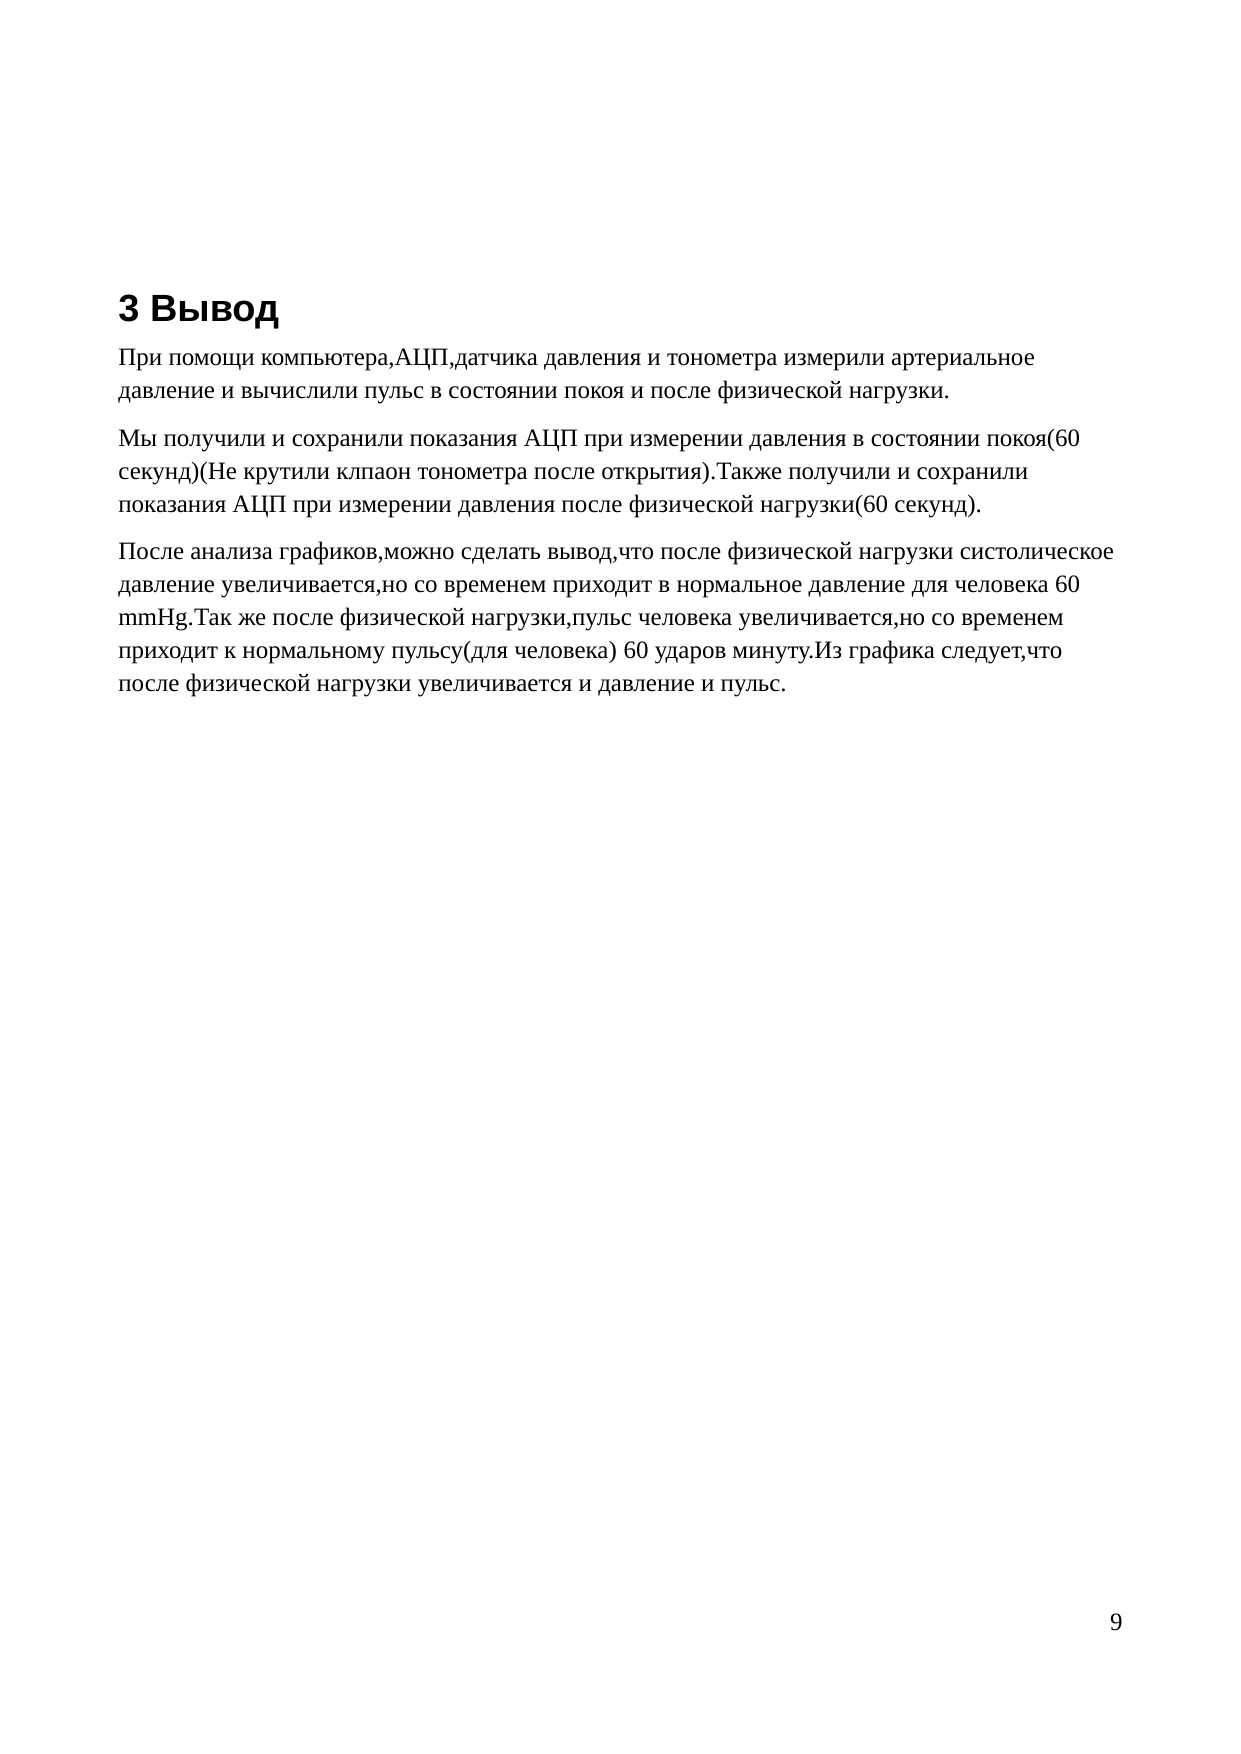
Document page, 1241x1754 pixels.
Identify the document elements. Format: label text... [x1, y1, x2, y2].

text Мы получили и сохранили показания АЦП при измерении давления в состоянии покоя(60 секунд)(Не крутили клпаон тонометра после открытия).Также получили и сохранили показания АЦП при измерении давления после физической нагрузки(60 секунд). [118, 423, 1122, 517]
text При помощи компьютера,АЦП,датчика давления и тонометра измерили артериальное давление и вычислили пульс в состоянии покоя и после физической нагрузки. [118, 342, 1122, 404]
text После анализа графиков,можно сделать вывод,что после физической нагрузки систолическое давление увеличивается,но со временем приходит в нормальное давление для человека 60 mmHg.Так же после физической нагрузки,пульс человека увеличивается,но со временем приходит к нормальному пульсу(для человека) 60 ударов минуту.Из графика следует,что после физической нагрузки увеличивается и давление и пульс. [118, 536, 1122, 697]
subtitle 3 Вывод [118, 286, 1122, 329]
